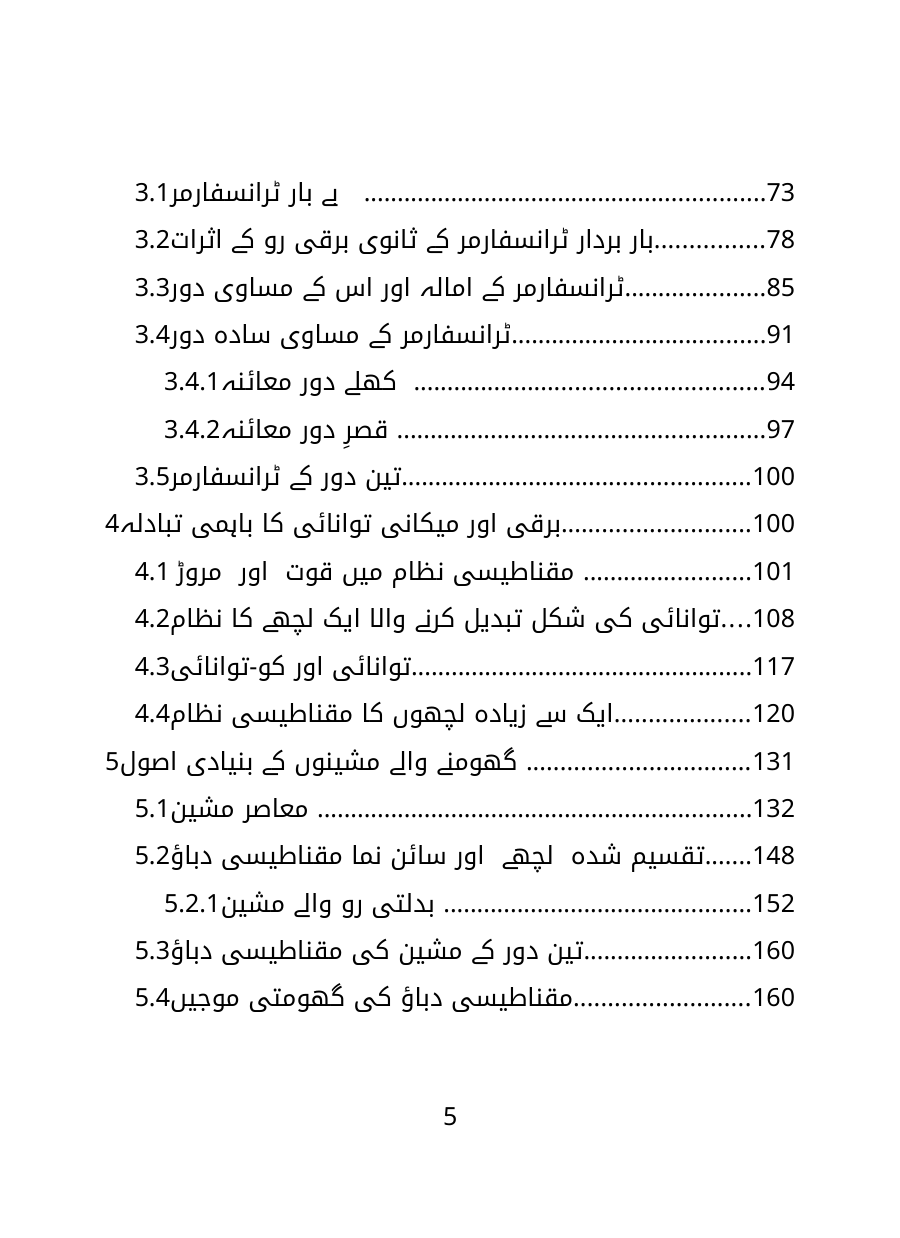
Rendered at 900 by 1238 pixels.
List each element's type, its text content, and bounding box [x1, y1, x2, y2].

text 5.4مقناطیسی دباؤ کی گھومتی موجیں 160 [134, 975, 795, 1022]
text 5.1معاصر مشین 132 [134, 785, 795, 833]
text 5.2تقسیم شدہ لچھے اور سائن نما مقناطیسی دباؤ 148 [134, 833, 795, 880]
text 3.2بار بردار ٹرانسفارمر کے ثانوی برقی رو کے اثرات 78 [134, 216, 795, 264]
text 4برقی اور میکانی توانائی کا باہمی تبادلہ 100 [105, 501, 795, 548]
text 4.1 مقناطیسی نظام میں قوت اور مروڑ 101 [134, 548, 795, 596]
text 3.3ٹرانسفارمر کے امالہ اور اس کے مساوی دور 85 [134, 264, 795, 311]
text 4.2توانائی کی شکل تبدیل کرنے والا ایک لچھے کا نظام 108 [134, 596, 795, 643]
text 4.4ایک سے زیادہ لچھوں کا مقناطیسی نظام 120 [134, 690, 795, 738]
text 4.3توانائی اور کو-توانائی 117 [134, 643, 795, 690]
text 5گھومنے والے مشینوں کے بنیادی اصول 131 [105, 738, 795, 785]
text 3.1بے بار ٹرانسفارمر 73 [134, 169, 795, 216]
text 3.4.2قصرِ دور معائنہ 97 [164, 406, 795, 453]
text 5.2.1بدلتی رو والے مشین 152 [164, 880, 795, 927]
text 3.4ٹرانسفارمر کے مساوی سادہ دور 91 [134, 311, 795, 359]
text 3.5تین دور کے ٹرانسفارمر 100 [134, 453, 795, 501]
text 5.3تین دور کے مشین کی مقناطیسی دباؤ 160 [134, 927, 795, 975]
text 3.4.1کھلے دور معائنہ 94 [164, 359, 795, 406]
